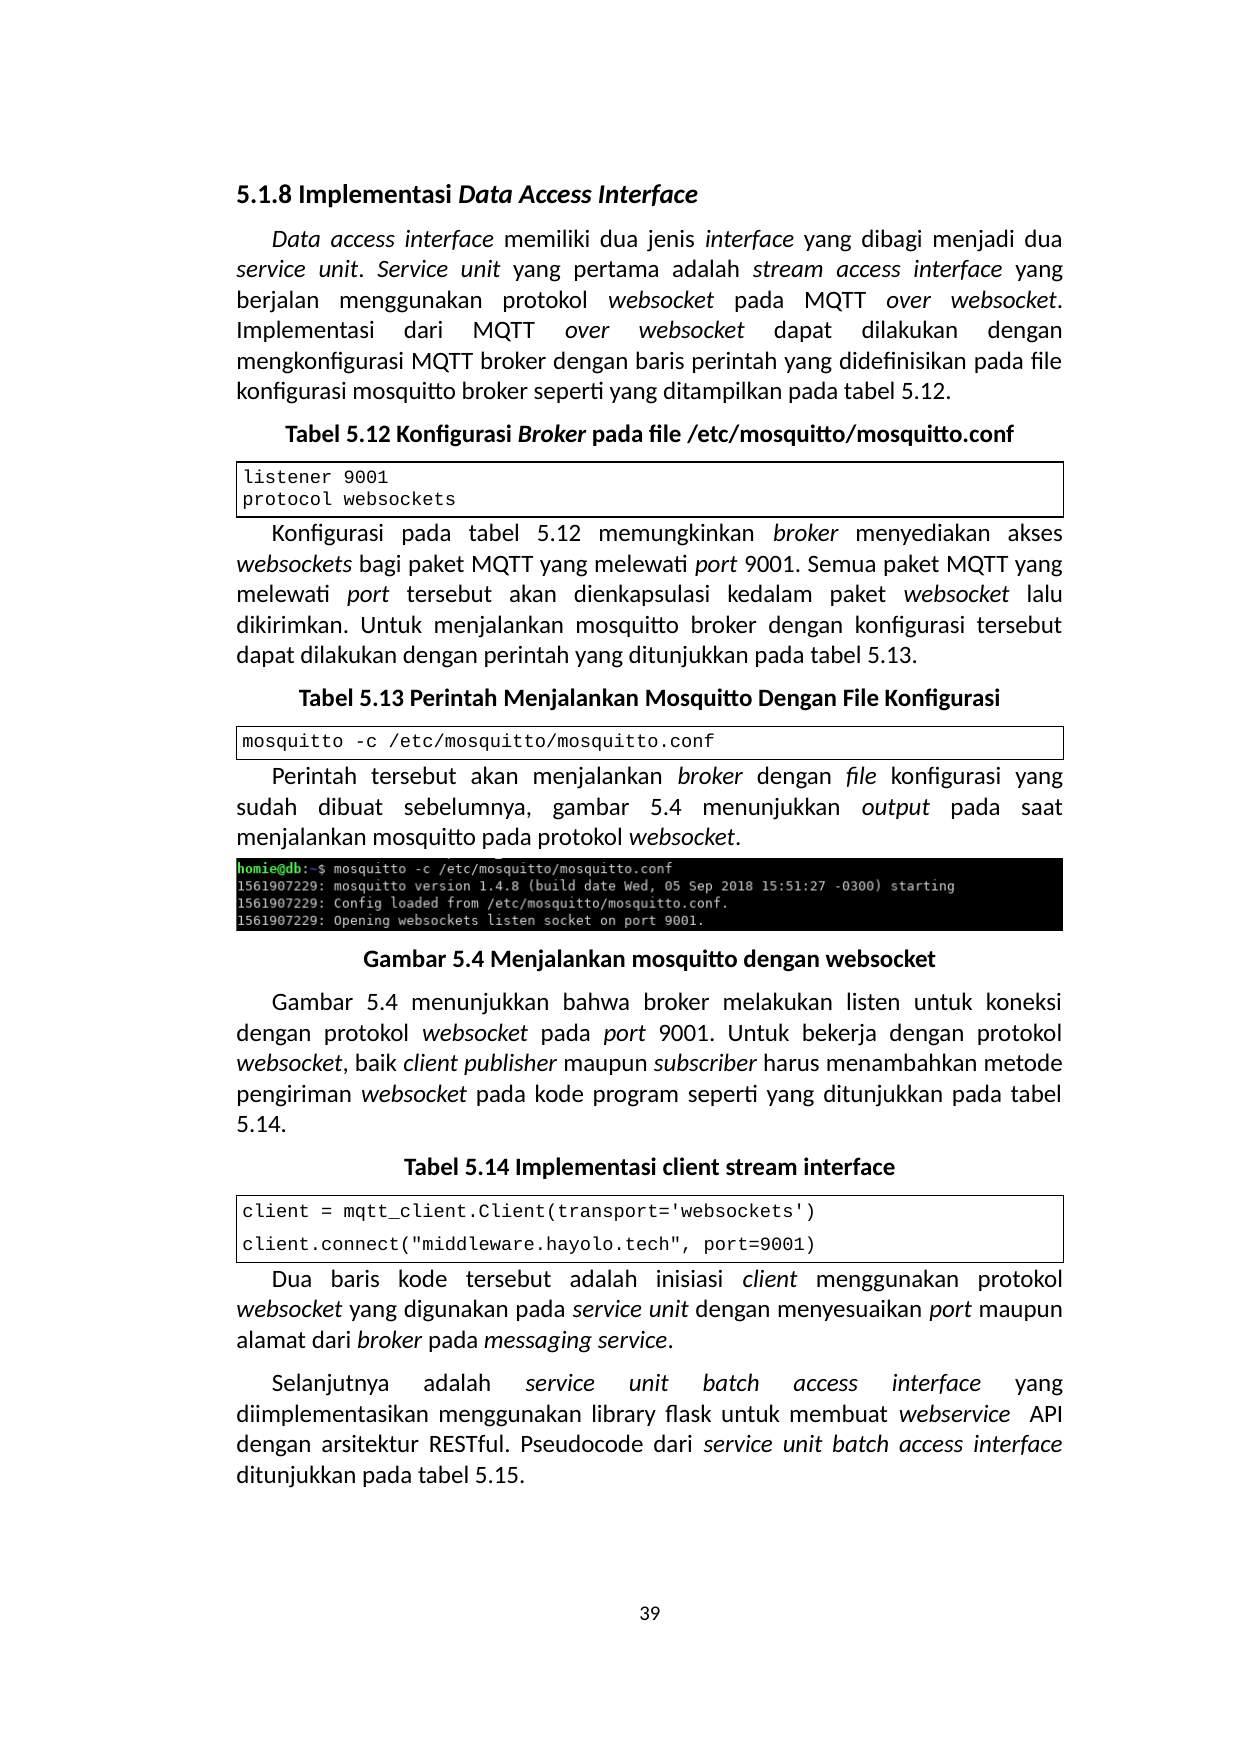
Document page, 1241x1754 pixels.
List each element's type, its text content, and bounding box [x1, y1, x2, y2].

list Gambar ‎5.4 Menjalankan mosquitto dengan websocket [236, 931, 1063, 974]
subtitle Implementasi Data Access Interface [236, 177, 1063, 210]
text Tabel ‎5.13 Perintah Menjalankan Mosquitto Dengan File Konfigurasi [236, 682, 1063, 713]
table_header listener 9001 protocol websockets [237, 463, 1063, 516]
text Data access interface memiliki dua jenis interface yang dibagi menjadi dua service unit. Service unit yang pertama adalah stream access interface yang berjalan menggunakan protokol websocket pada MQTT over websocket. Implementasi dari MQTT over websocket dapat dilakukan dengan mengkonfigurasi MQTT broker dengan baris perintah yang didefinisikan pada file konfigurasi mosquitto broker seperti yang ditampilkan pada tabel 5.12. [236, 223, 1063, 406]
text Konfigurasi pada tabel 5.12 memungkinkan broker menyediakan akses websockets bagi paket MQTT yang melewati port 9001. Semua paket MQTT yang melewati port tersebut akan dienkapsulasi kedalam paket websocket lalu dikirimkan. Untuk menjalankan mosquitto broker dengan konfigurasi tersebut dapat dilakukan dengan perintah yang ditunjukkan pada tabel 5.13. [236, 518, 1063, 670]
text Dua baris kode tersebut adalah inisiasi client menggunakan protokol websocket yang digunakan pada service unit dengan menyesuaikan port maupun alamat dari broker pada messaging service. [236, 1263, 1063, 1355]
table_header mosquitto -c /etc/mosquitto/mosquitto.conf [237, 727, 1063, 759]
picture [236, 858, 1063, 931]
text Gambar 5.4 menunjukkan bahwa broker melakukan listen untuk koneksi dengan protokol websocket pada port 9001. Untuk bekerja dengan protokol websocket, baik client publisher maupun subscriber harus menambahkan metode pengiriman websocket pada kode program seperti yang ditunjukkan pada tabel 5.14. [236, 986, 1063, 1139]
text Tabel ‎5.14 Implementasi client stream interface [236, 1152, 1063, 1182]
text Perintah tersebut akan menjalankan broker dengan file konfigurasi yang sudah dibuat sebelumnya, gambar 5.4 menunjukkan output pada saat menjalankan mosquitto pada protokol websocket. [236, 760, 1063, 852]
text Selanjutnya adalah service unit batch access interface yang diimplementasikan menggunakan library flask untuk membuat webservice API dengan arsitektur RESTful. Pseudocode dari service unit batch access interface ditunjukkan pada tabel 5.15. [236, 1367, 1063, 1489]
text Tabel ‎5.12 Konfigurasi Broker pada file /etc/mosquitto/mosquitto.conf [236, 418, 1063, 449]
table_header client = mqtt_client.Client(transport='websockets') client.connect("middleware.hayolo.tech", port=9001) [237, 1196, 1063, 1262]
